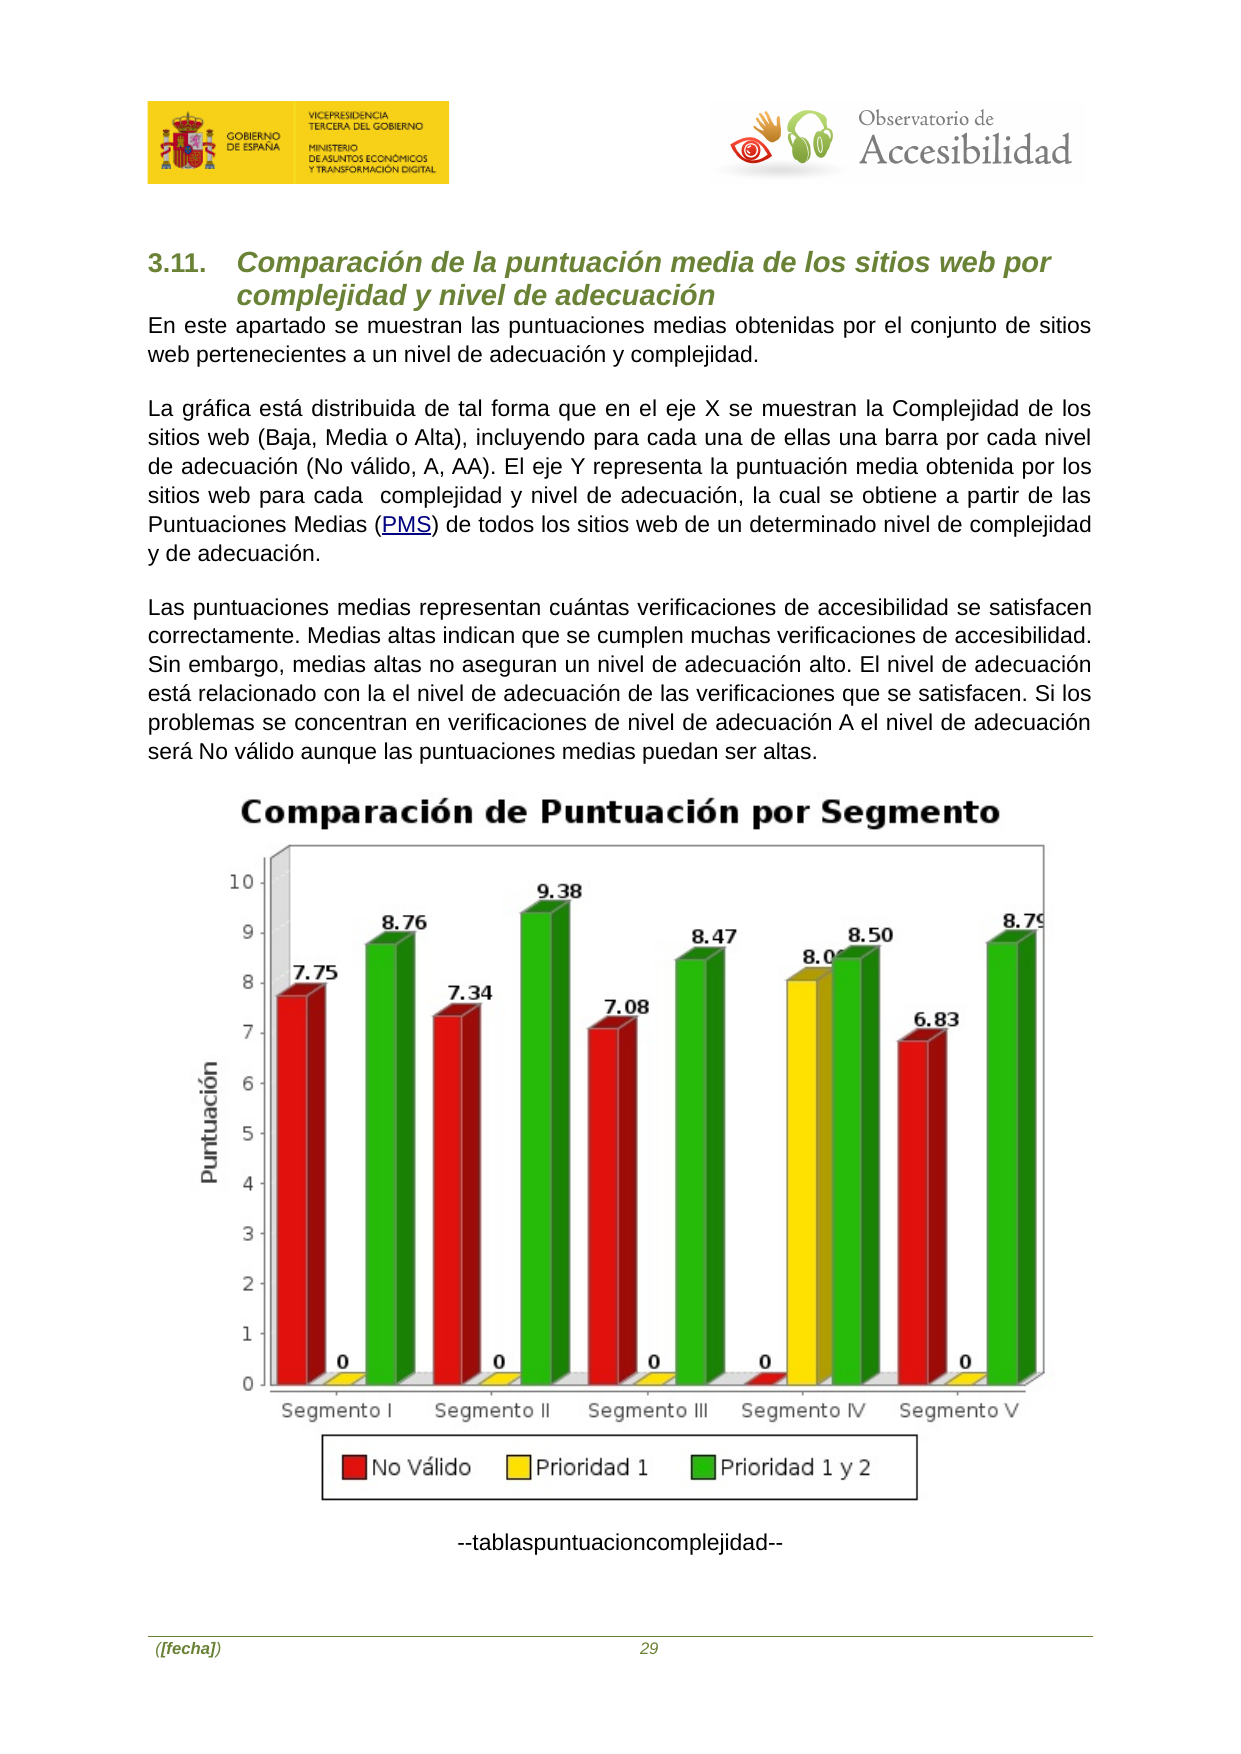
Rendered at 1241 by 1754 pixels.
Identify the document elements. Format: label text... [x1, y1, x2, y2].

picture [710, 101, 1086, 184]
text Las puntuaciones medias representan cuántas verificaciones de accesibilidad se satisfacen correctamente. Medias altas indican que se cumplen muchas verificaciones de accesibilidad. Sin embargo, medias altas no aseguran un nivel de adecuación alto. El nivel de adecuación está relacionado con la el nivel de adecuación de las verificaciones que se satisfacen. Si los problemas se concentran en verificaciones de nivel de adecuación A el nivel de adecuación será No válido aunque las puntuaciones medias puedan ser altas. [148, 593, 1092, 764]
picture [178, 792, 1062, 1502]
text --tablaspuntuacioncomplejidad-- [148, 1528, 1092, 1555]
subtitle Comparación de la puntuación media de los sitios web por complejidad y nivel de adecuación [148, 245, 1092, 312]
text En este apartado se muestran las puntuaciones medias obtenidas por el conjunto de sitios web pertenecientes a un nivel de adecuación y complejidad. [148, 312, 1092, 367]
text La gráfica está distribuida de tal forma que en el eje X se muestran la Complejidad de los sitios web (Baja, Media o Alta), incluyendo para cada una de ellas una barra por cada nivel de adecuación (No válido, A, AA). El eje Y representa la puntuación media obtenida por los sitios web para cada complejidad y nivel de adecuación, la cual se obtiene a partir de las Puntuaciones Medias (PMS) de todos los sitios web de un determinado nivel de complejidad y de adecuación. [148, 395, 1092, 566]
picture [147, 101, 450, 184]
